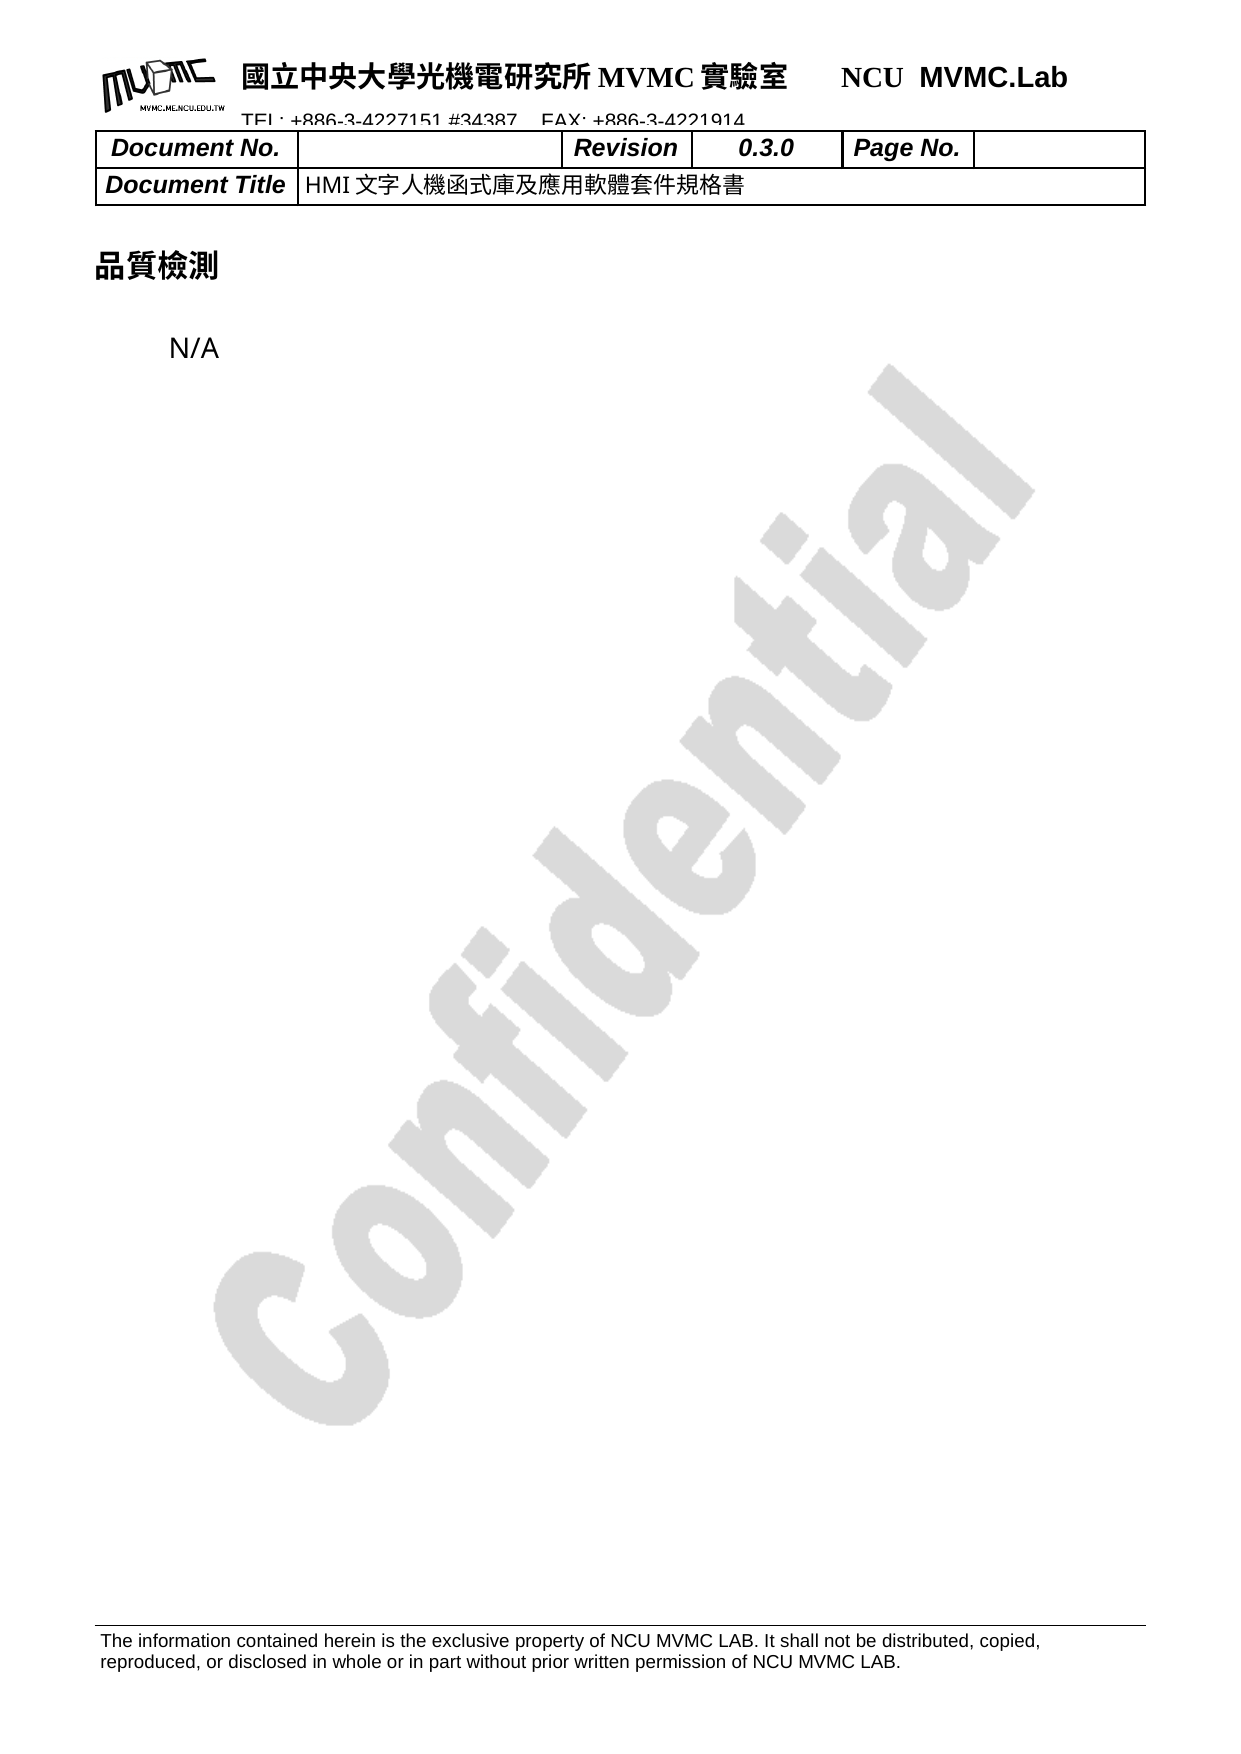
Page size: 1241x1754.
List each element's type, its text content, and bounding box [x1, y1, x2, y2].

picture [693, 132, 841, 167]
picture [299, 132, 561, 167]
picture [844, 132, 973, 167]
picture [97, 169, 297, 204]
picture [975, 132, 1144, 167]
picture [94, 131, 1146, 241]
picture [299, 169, 1144, 204]
picture [94, 286, 1146, 1625]
picture [97, 132, 297, 167]
subtitle 品質檢測 [94, 241, 1146, 286]
picture [94, 1626, 1146, 1683]
picture [563, 132, 691, 167]
subtitle N/A [168, 328, 1146, 367]
picture [94, 47, 1146, 130]
